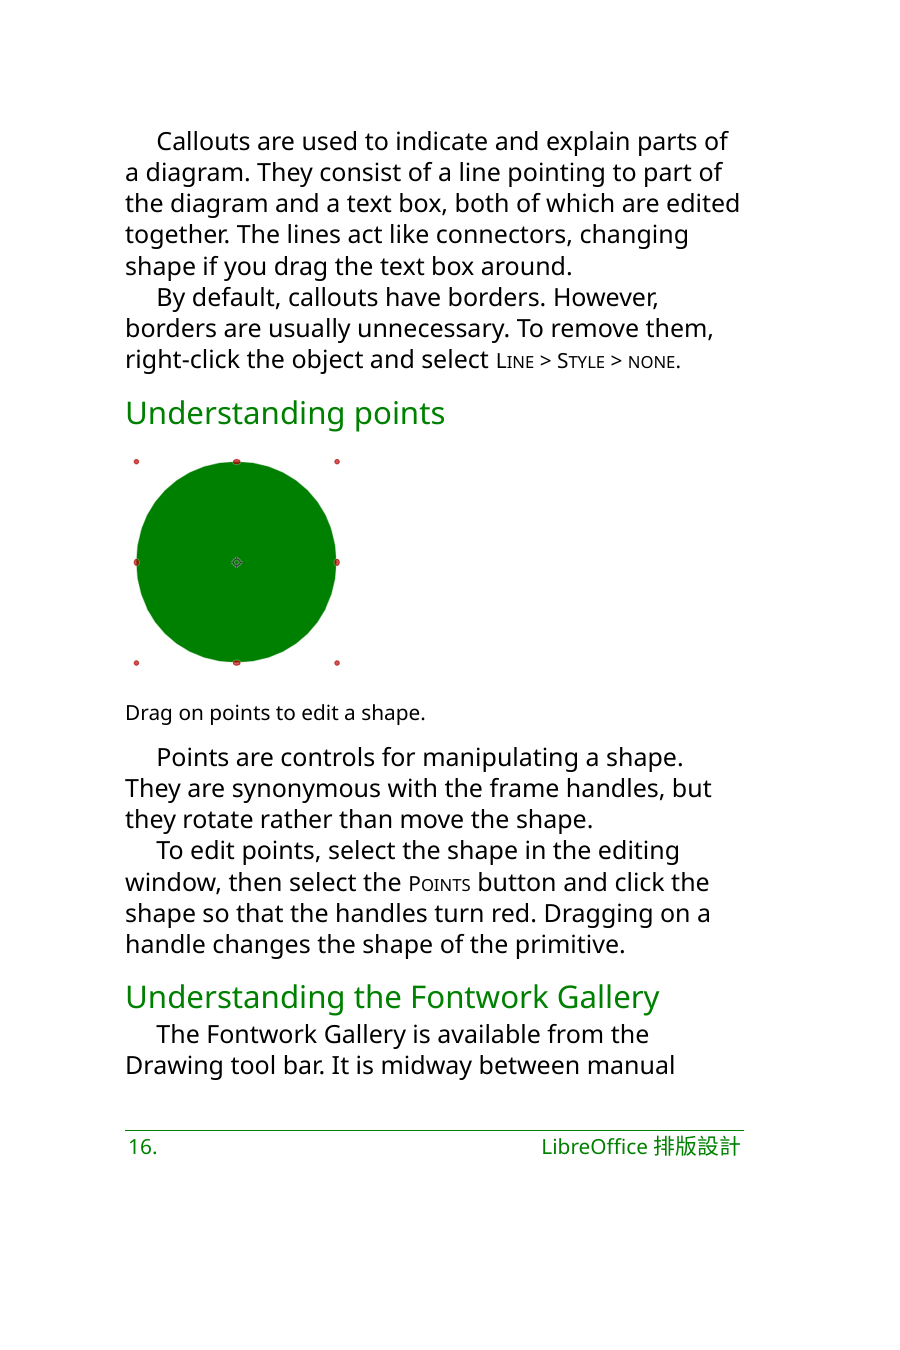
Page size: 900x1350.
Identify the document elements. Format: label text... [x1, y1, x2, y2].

picture [125, 448, 350, 689]
subtitle Understanding the Fontwork Gallery [125, 975, 744, 1018]
text By default, callouts have borders. However, borders are usually unnecessary. To remove them, right-click the object and select Line > Style > none. [125, 281, 744, 375]
subtitle Understanding points [125, 391, 744, 433]
text Callouts are used to indicate and explain parts of a diagram. They consist of a line pointing to part of the diagram and a text box, both of which are edited together. The lines act like connectors, changing shape if you drag the text box around. [125, 125, 744, 281]
table_header [125, 449, 744, 690]
text Points are controls for manipulating a shape. They are synonymous with the frame handles, but they rotate rather than move the shape. [125, 741, 744, 835]
table_cell Drag on points to edit a shape. [125, 690, 744, 725]
text The Fontwork Gallery is available from the Drawing tool bar. It is midway between manual [125, 1018, 744, 1081]
text To edit points, select the shape in the editing window, then select the Points button and click the shape so that the handles turn red. Dragging on a handle changes the shape of the primitive. [125, 835, 744, 960]
